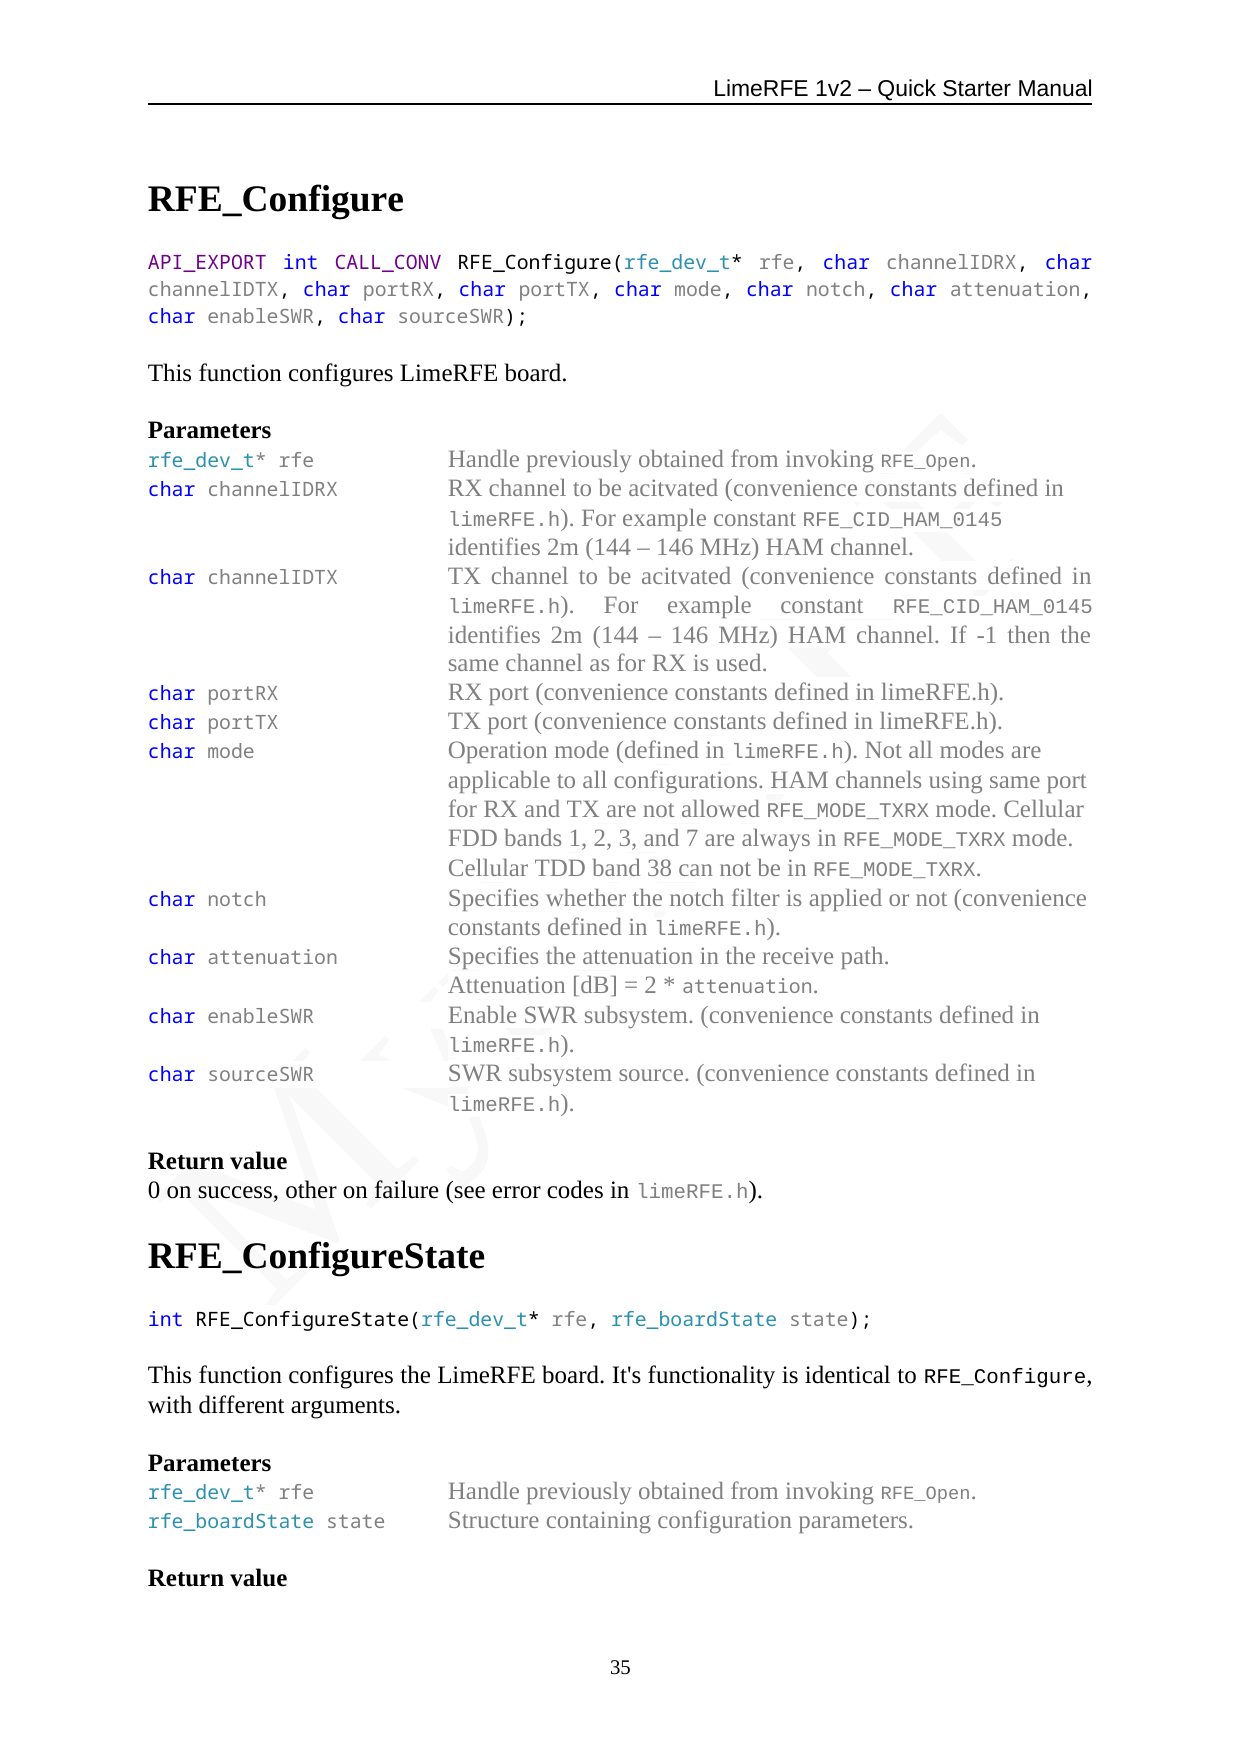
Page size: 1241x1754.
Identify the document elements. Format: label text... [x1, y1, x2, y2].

text [945, 416, 1092, 444]
text char channelIDTX TX channel to be acitvated (convenience constants defined in limeRFE.h). For example constant RFE_CID_HAM_0145 identifies 2m (144 – 146 MHz) HAM channel. If -1 then the same channel as for RX is used. [148, 561, 816, 677]
text 0 on success, other on failure (see error codes in limeRFE.h). [229, 1175, 313, 1204]
text Parameters [148, 416, 936, 444]
text char attenuation Specifies the attenuation in the receive path. Attenuation [dB] = 2 * attenuation. [576, 941, 1092, 1000]
text char channelIDRX RX channel to be acitvated (convenience constants defined in limeRFE.h). For example constant RFE_CID_HAM_0145 identifies 2m (144 – 146 MHz) HAM channel. [893, 473, 972, 522]
text 0 on success, other on failure (see error codes in limeRFE.h). [377, 1175, 1092, 1204]
text [308, 1146, 367, 1175]
text [375, 1146, 477, 1175]
text char enableSWR Enable SWR subsystem. (convenience constants defined in limeRFE.h). [508, 1000, 1092, 1058]
text rfe_dev_t* rfe Handle previously obtained from invoking RFE_Open. [148, 1476, 1092, 1506]
text Return value [148, 1146, 303, 1175]
text [926, 431, 958, 444]
text char notch Specifies whether the notch filter is applied or not (convenience constants defined in limeRFE.h). [148, 883, 1092, 941]
text Parameters [148, 1448, 1092, 1476]
text This function configures the LimeRFE board. It's functionality is identical to RFE_Configure, with different arguments. [148, 1361, 1092, 1419]
text char portRX RX port (convenience constants defined in limeRFE.h). [853, 677, 1092, 706]
text char attenuation Specifies the attenuation in the receive path. Attenuation [dB] = 2 * attenuation. [148, 941, 480, 1000]
text char attenuation Specifies the attenuation in the receive path. Attenuation [dB] = 2 * attenuation. [479, 941, 585, 1000]
text char channelIDTX TX channel to be acitvated (convenience constants defined in limeRFE.h). For example constant RFE_CID_HAM_0145 identifies 2m (144 – 146 MHz) HAM channel. If -1 then the same channel as for RX is used. [829, 561, 1092, 677]
text API_EXPORT int CALL_CONV RFE_Configure(rfe_dev_t* rfe, char channelIDRX, char channelIDTX, char portRX, char portTX, char mode, char notch, char attenuation, char enableSWR, char sourceSWR); [148, 248, 1092, 329]
text int RFE_ConfigureState(rfe_dev_t* rfe, rfe_boardState state); [148, 1305, 1092, 1332]
subtitle RFE_Configure [148, 176, 942, 219]
text char channelIDTX TX channel to be acitvated (convenience constants defined in limeRFE.h). For example constant RFE_CID_HAM_0145 identifies 2m (144 – 146 MHz) HAM channel. If -1 then the same channel as for RX is used. [773, 565, 852, 642]
text char sourceSWR SWR subsystem source. (convenience constants defined in limeRFE.h). [456, 1058, 1092, 1117]
text This function configures LimeRFE board. [148, 358, 1092, 387]
text [480, 1146, 1092, 1175]
text char sourceSWR SWR subsystem source. (convenience constants defined in limeRFE.h). [300, 1058, 467, 1117]
text char portRX RX port (convenience constants defined in limeRFE.h). [148, 677, 662, 706]
text char mode Operation mode (defined in limeRFE.h). Not all modes are applicable to all configurations. HAM channels using same port for RX and TX are not allowed RFE_MODE_TXRX mode. Cellular FDD bands 1, 2, 3, and 7 are always in RFE_MODE_TXRX mode. Cellular TDD band 38 can not be in RFE_MODE_TXRX. [148, 736, 1092, 883]
subtitle RFE_ConfigureState [241, 1233, 942, 1276]
text rfe_dev_t* rfe Handle previously obtained from invoking RFE_Open. [148, 444, 908, 473]
text char sourceSWR SWR subsystem source. (convenience constants defined in limeRFE.h). [389, 1058, 454, 1086]
text Return value [148, 1563, 1092, 1592]
text char enableSWR Enable SWR subsystem. (convenience constants defined in limeRFE.h). [148, 1000, 442, 1058]
text char portTX TX port (convenience constants defined in limeRFE.h). [692, 706, 1092, 736]
text 0 on success, other on failure (see error codes in limeRFE.h). [148, 1175, 191, 1204]
text char enableSWR Enable SWR subsystem. (convenience constants defined in limeRFE.h). [432, 1000, 520, 1058]
text char portTX TX port (convenience constants defined in limeRFE.h). [148, 706, 687, 736]
subtitle RFE_ConfigureState [148, 1233, 263, 1276]
text char channelIDRX RX channel to be acitvated (convenience constants defined in limeRFE.h). For example constant RFE_CID_HAM_0145 identifies 2m (144 – 146 MHz) HAM channel. [148, 473, 941, 561]
text rfe_dev_t* rfe Handle previously obtained from invoking RFE_Open. [897, 444, 1092, 473]
text rfe_boardState state Structure containing configuration parameters. [148, 1506, 1092, 1535]
text char portRX RX port (convenience constants defined in limeRFE.h). [663, 677, 845, 706]
text 0 on success, other on failure (see error codes in limeRFE.h). [318, 1175, 377, 1204]
text char sourceSWR SWR subsystem source. (convenience constants defined in limeRFE.h). [148, 1058, 294, 1117]
text char channelIDRX RX channel to be acitvated (convenience constants defined in limeRFE.h). For example constant RFE_CID_HAM_0145 identifies 2m (144 – 146 MHz) HAM channel. [948, 473, 1092, 561]
